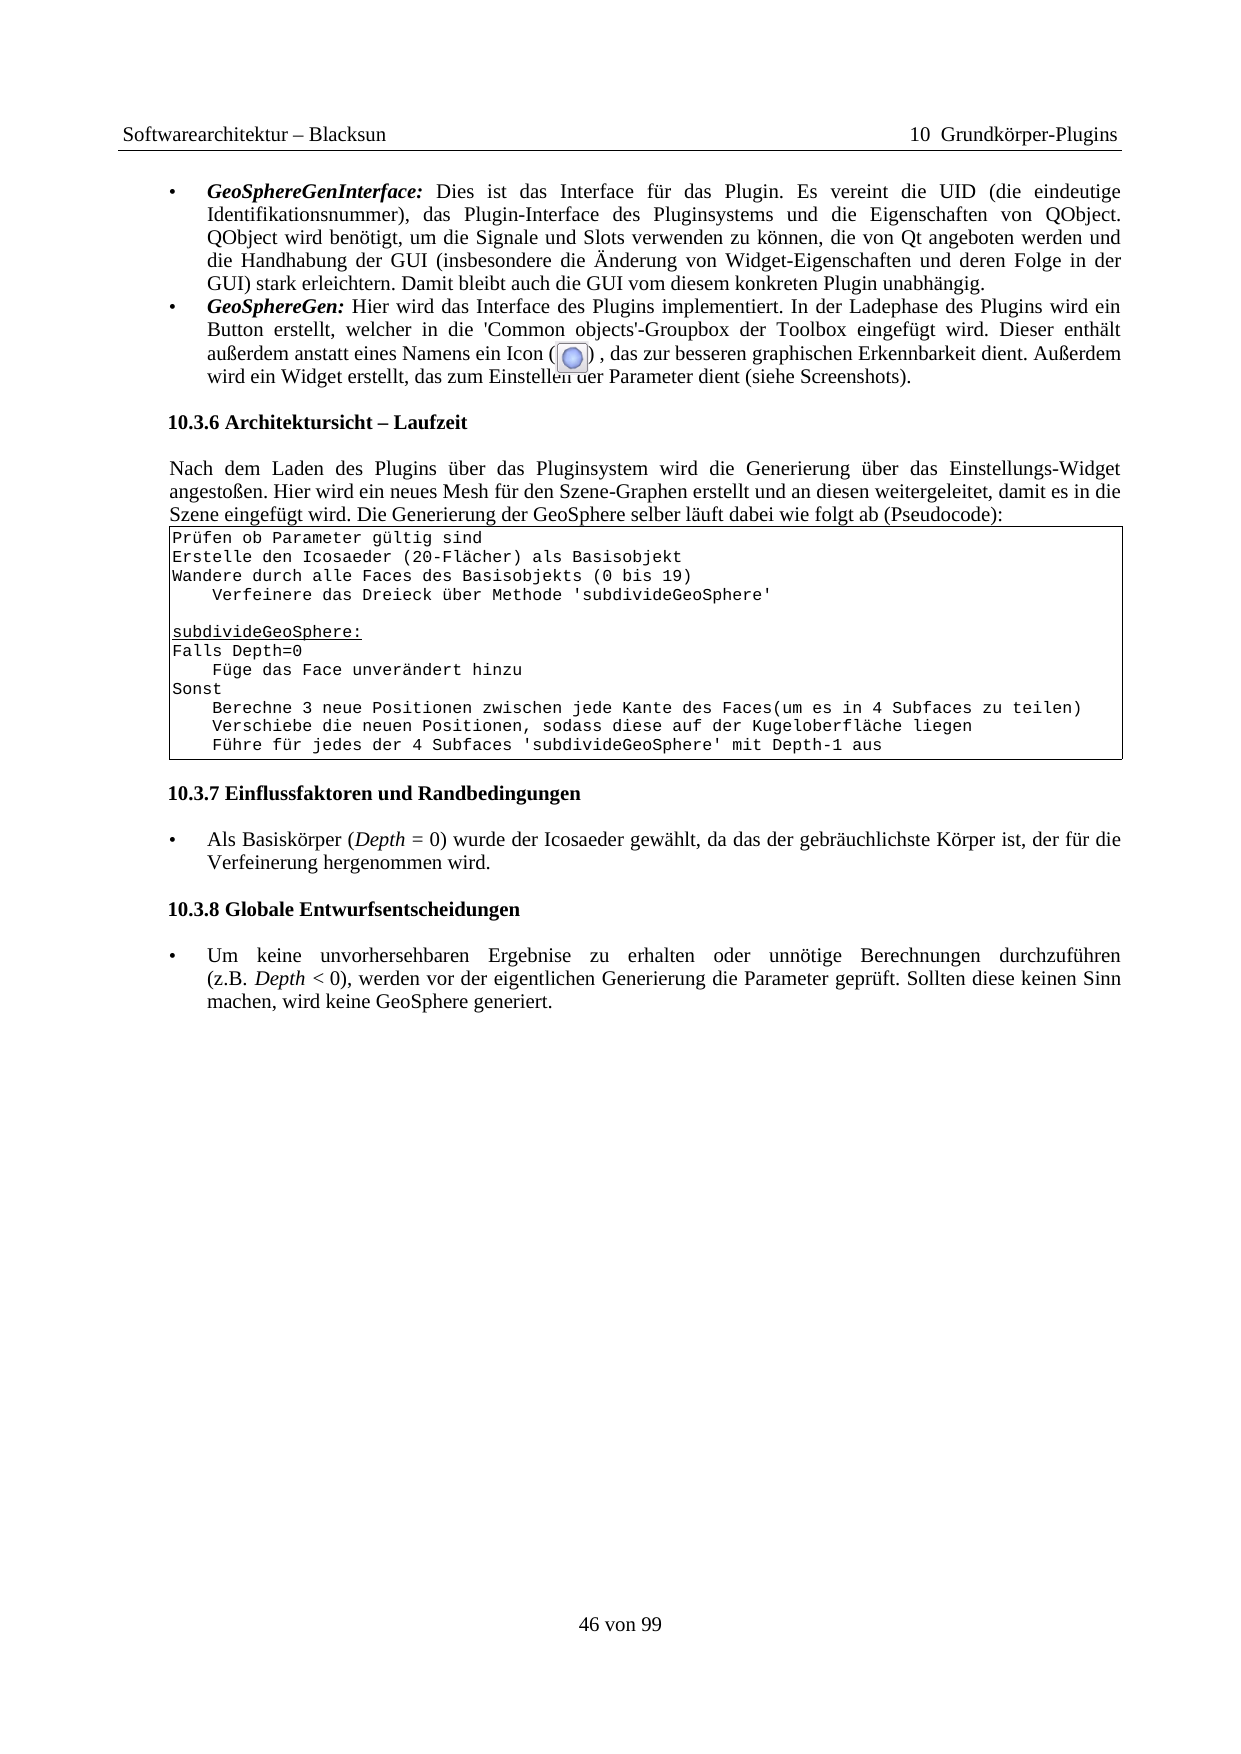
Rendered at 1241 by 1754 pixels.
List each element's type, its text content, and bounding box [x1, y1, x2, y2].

text Verfeinere das Dreieck über Methode 'subdivideGeoSphere' [170, 583, 1122, 605]
text Wandere durch alle Faces des Basisobjekts (0 bis 19) [170, 564, 1122, 583]
subtitle Einflussfaktoren und Randbedingungen [149, 782, 1122, 805]
text Erstelle den Icosaeder (20-Flächer) als Basisobjekt [170, 545, 1122, 564]
text Nach dem Laden des Plugins über das Pluginsystem wird die Generierung über das Einstellungs-Widget angestoßen. Hier wird ein neues Mesh für den Szene-Graphen erstellt und an diesen weitergeleitet, damit es in die Szene eingefügt wird. Die Generierung der GeoSphere selber läuft dabei wie folgt ab (Pseudocode): [169, 457, 1122, 526]
text Verschiebe die neuen Positionen, sodass diese auf der Kugeloberfläche liegen [170, 715, 1122, 734]
text Falls Depth=0 [170, 639, 1122, 658]
text subdivideGeoSphere: [170, 621, 1122, 639]
text Prüfen ob Parameter gültig sind [170, 527, 1122, 545]
list GeoSphereGenInterface: Dies ist das Interface für das Plugin. Es vereint die UID (die eindeutige Identifikationsnummer), das Plugin-Interface des Pluginsystems und die Eigenschaften von QObject. QObject wird benötigt, um die Signale und Slots verwenden zu können, die von Qt angeboten werden und die Handhabung der GUI (insbesondere die Änderung von Widget-Eigenschaften und deren Folge in der GUI) stark erleichtern. Damit bleibt auch die GUI vom diesem konkreten Plugin unabhängig. [169, 179, 1122, 295]
text Führe für jedes der 4 Subfaces 'subdivideGeoSphere' mit Depth-1 aus [170, 734, 1122, 759]
list Um keine unvorhersehbaren Ergebnise zu erhalten oder unnötige Berechnungen durchzuführen (z.B. Depth < 0), werden vor der eigentlichen Generierung die Parameter geprüft. Sollten diese keinen Sinn machen, wird keine GeoSphere generiert. [169, 944, 1122, 1013]
text Sonst [170, 677, 1122, 696]
list GeoSphereGen: Hier wird das Interface des Plugins implementiert. In der Ladephase des Plugins wird ein Button erstellt, welcher in die 'Common objects'-Groupbox der Toolbox eingefügt wird. Dieser enthält außerdem anstatt eines Namens ein Icon ( ) , das zur besseren graphischen Erkennbarkeit dient. Außerdem wird ein Widget erstellt, das zum Einstellen der Parameter dient (siehe Screenshots). [169, 295, 1122, 388]
text Füge das Face unverändert hinzu [170, 658, 1122, 677]
list Als Basiskörper (Depth = 0) wurde der Icosaeder gewählt, da das der gebräuchlichste Körper ist, der für die Verfeinerung hergenommen wird. [169, 828, 1122, 874]
subtitle Architektursicht – Laufzeit [149, 411, 1122, 434]
picture [555, 341, 589, 375]
subtitle Globale Entwurfsentscheidungen [149, 897, 1122, 921]
text Berechne 3 neue Positionen zwischen jede Kante des Faces(um es in 4 Subfaces zu teilen) [170, 696, 1122, 715]
